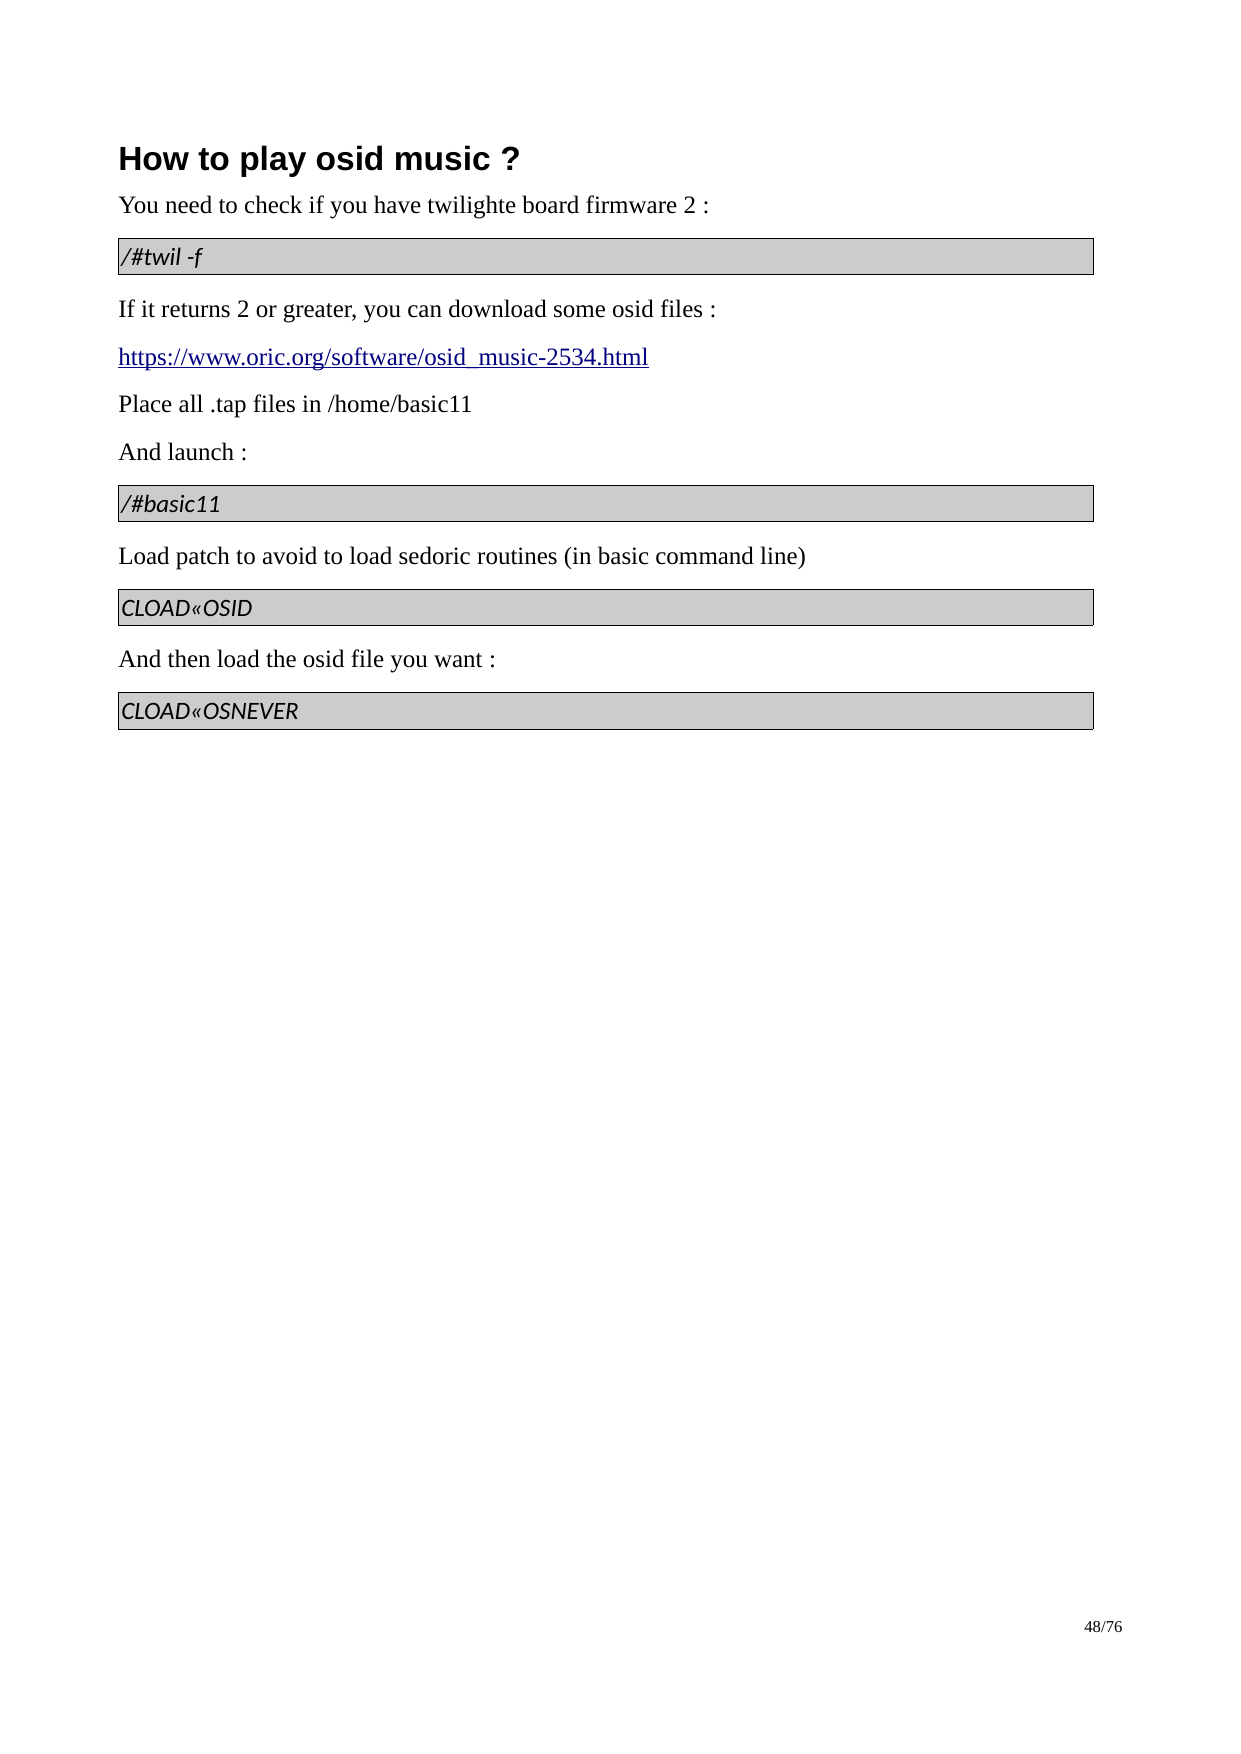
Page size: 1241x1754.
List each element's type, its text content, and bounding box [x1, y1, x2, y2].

text CLOAD«OSNEVER [119, 693, 1093, 729]
text CLOAD«OSID [119, 590, 1093, 625]
text /#twil -f [119, 239, 1093, 274]
subtitle How to play osid music ? [118, 139, 1122, 178]
text And launch : [118, 437, 1122, 466]
text If it returns 2 or greater, you can download some osid files : [118, 294, 1122, 322]
text /#basic11 [119, 486, 1093, 521]
text https://www.oric.org/software/osid_music-2534.html [118, 342, 1122, 370]
text Load patch to avoid to load sedoric routines (in basic command line) [118, 541, 1122, 569]
text And then load the osid file you want : [118, 644, 1122, 673]
text You need to check if you have twilighte board firmware 2 : [118, 190, 1122, 219]
text Place all .tap files in /home/basic11 [118, 389, 1122, 418]
